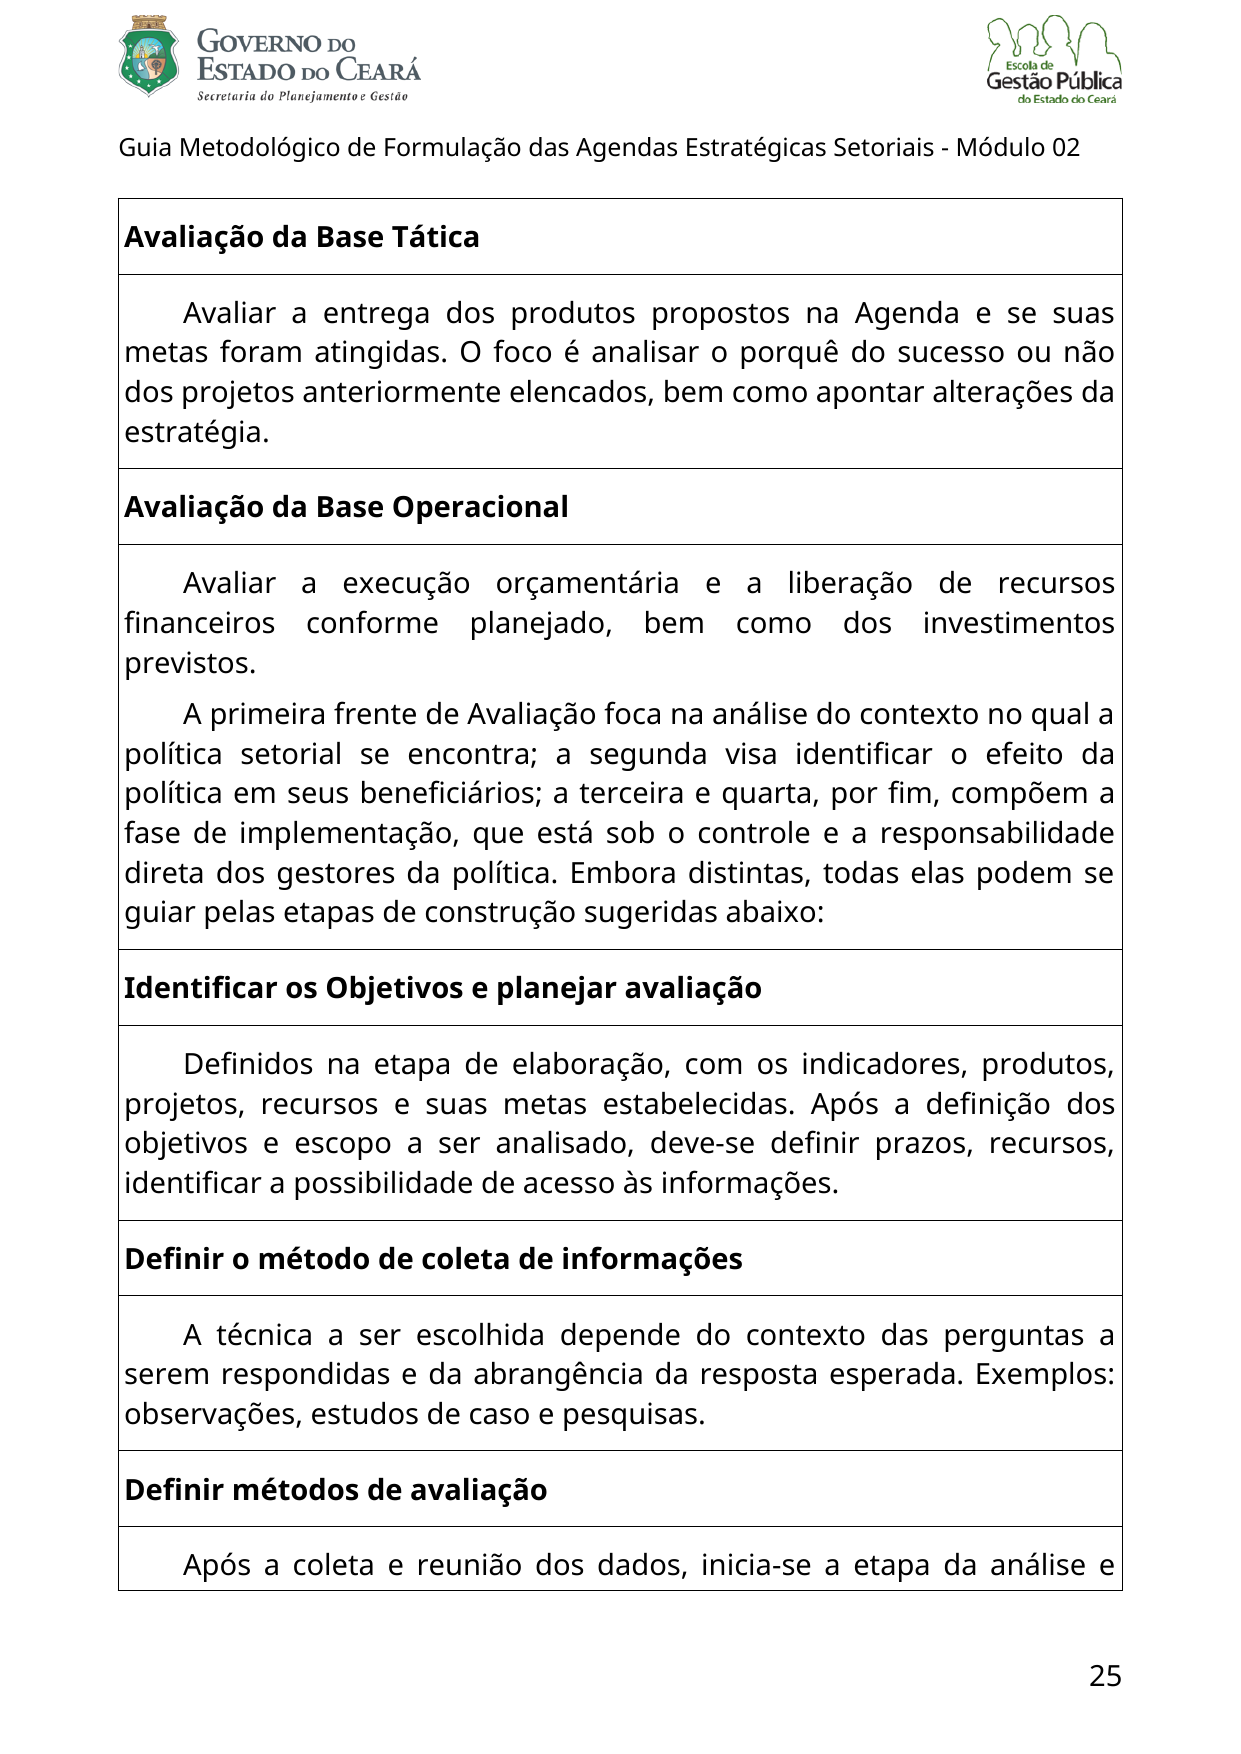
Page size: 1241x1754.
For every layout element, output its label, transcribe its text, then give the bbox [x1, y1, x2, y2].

table_cell Definir o método de coleta de informações [119, 1221, 1122, 1295]
table_cell Identificar os Objetivos e planejar avaliação [119, 950, 1122, 1025]
table_cell Avaliação da Base Tática [119, 199, 1122, 273]
table_cell Avaliação da Base Operacional [119, 469, 1122, 544]
table_cell A técnica a ser escolhida depende do contexto das perguntas a serem respondidas e da abrangência da resposta esperada. Exemplos: observações, estudos de caso e pesquisas. [119, 1296, 1122, 1450]
table_cell Definidos na etapa de elaboração, com os indicadores, produtos, projetos, recursos e suas metas estabelecidas. Após a definição dos objetivos e escopo a ser analisado, deve-se definir prazos, recursos, identificar a possibilidade de acesso às informações. [119, 1026, 1122, 1219]
table_cell Definir métodos de avaliação [119, 1451, 1122, 1526]
table_cell Avaliar a execução orçamentária e a liberação de recursos financeiros conforme planejado, bem como dos investimentos previstos. A primeira frente de Avaliação foca na análise do contexto no qual a política setorial se encontra; a segunda visa identificar o efeito da política em seus beneficiários; a terceira e quarta, por fim, compõem a fase de implementação, que está sob o controle e a responsabilidade direta dos gestores da política. Embora distintas, todas elas podem se guiar pelas etapas de construção sugeridas abaixo: [119, 545, 1122, 949]
table_cell Após a coleta e reunião dos dados, inicia-se a etapa da análise e [119, 1527, 1122, 1590]
table_cell Avaliar a entrega dos produtos propostos na Agenda e se suas metas foram atingidas. O foco é analisar o porquê do sucesso ou não dos projetos anteriormente elencados, bem como apontar alterações da estratégia. [119, 275, 1122, 468]
picture [118, 15, 1122, 103]
